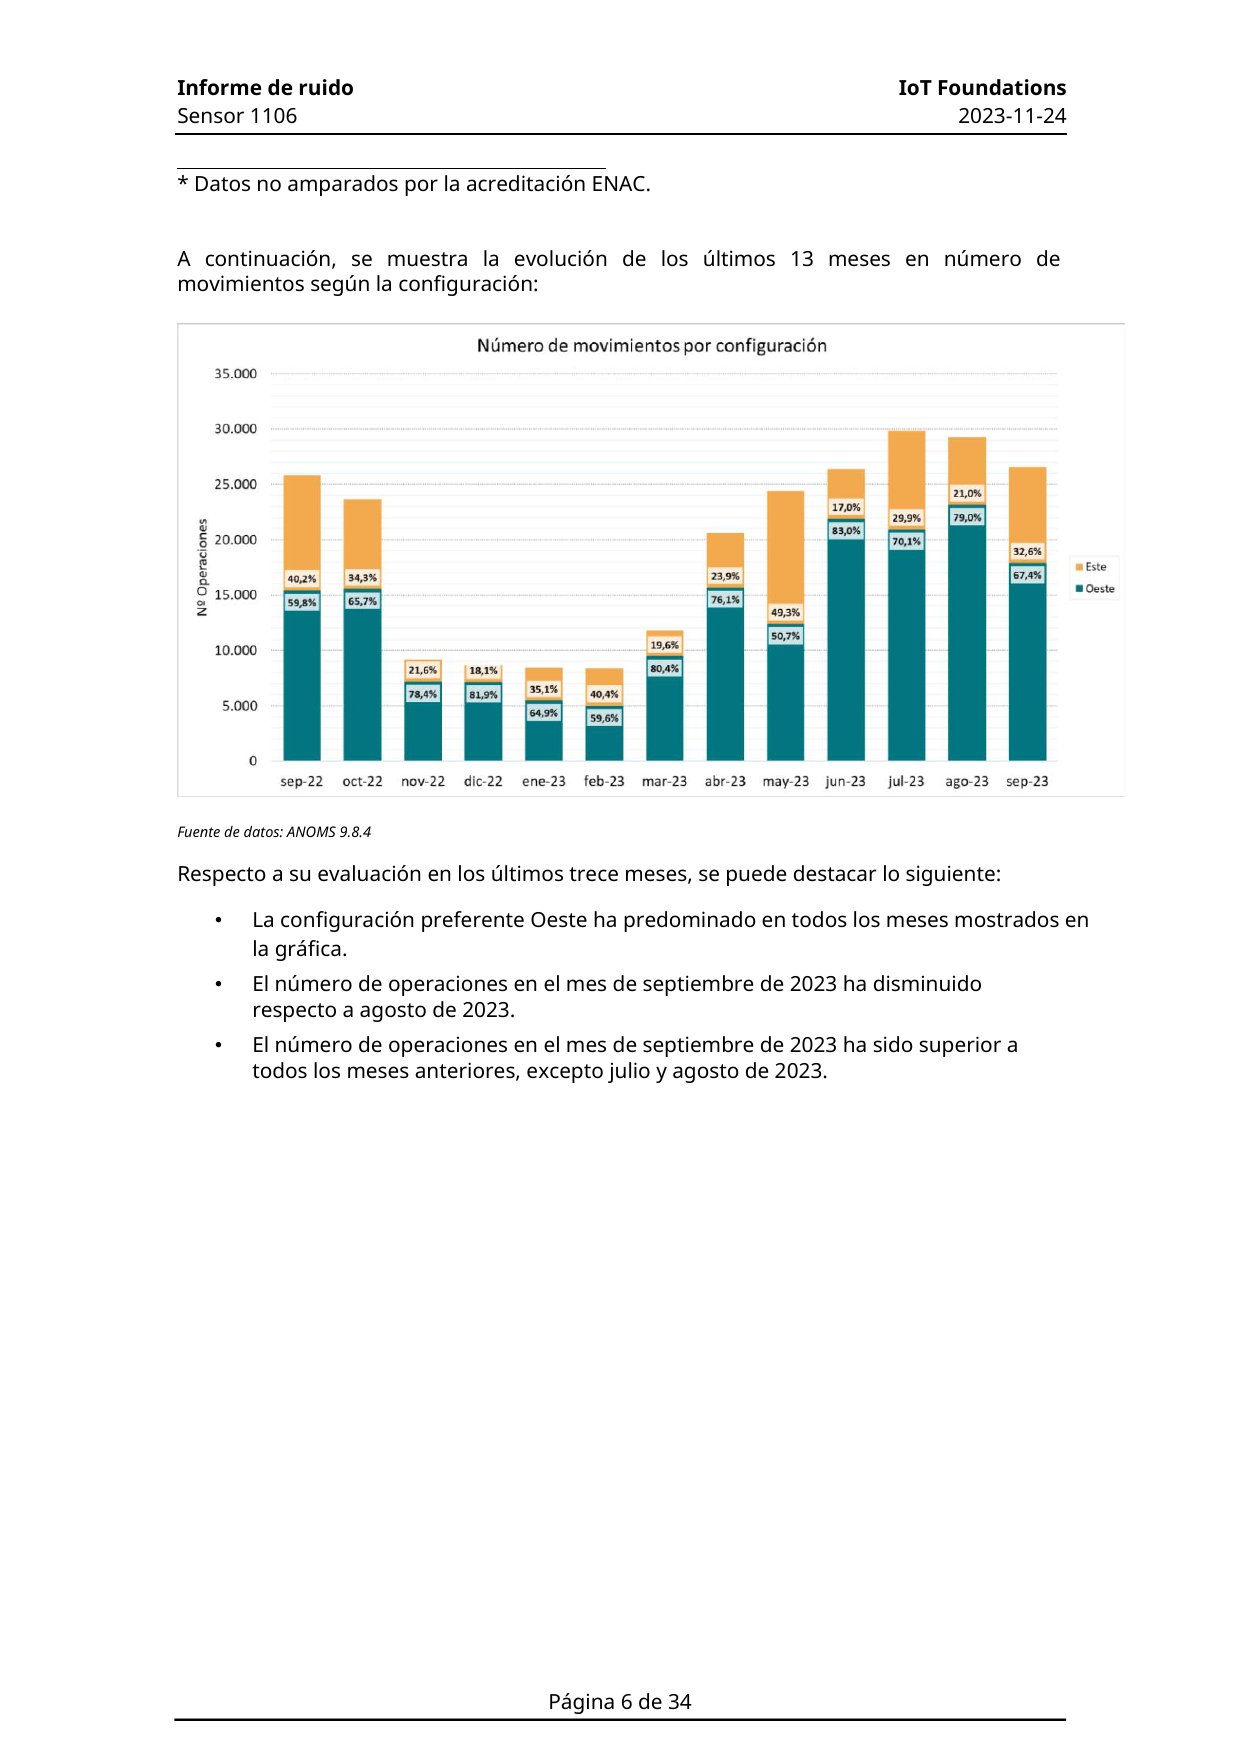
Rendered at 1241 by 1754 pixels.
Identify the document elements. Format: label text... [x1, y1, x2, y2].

picture [177, 323, 1126, 797]
list El número de operaciones en el mes de septiembre de 2023 ha disminuido respecto a agosto de 2023. [215, 970, 1062, 1023]
table_cell Sensor 1106 [175, 102, 575, 130]
text Fuente de datos: ANOMS 9.8.4 [177, 821, 1090, 841]
text * Datos no amparados por la acreditación ENAC. [177, 169, 1090, 197]
list El número de operaciones en el mes de septiembre de 2023 ha sido superior a todos los meses anteriores, excepto julio y agosto de 2023. [215, 1031, 1062, 1084]
table_header Informe de ruido [175, 73, 575, 102]
table_cell 2023-11-24 [575, 102, 1067, 130]
text Respecto a su evaluación en los últimos trece meses, se puede destacar lo siguiente: [177, 859, 1090, 888]
text A continuación, se muestra la evolución de los últimos 13 meses en número de movimientos según la configuración: [177, 246, 1062, 298]
list La configuración preferente Oeste ha predominado en todos los meses mostrados en la gráfica. [215, 905, 1090, 962]
table_header IoT Foundations [575, 73, 1067, 102]
text Página 6 de 34 [150, 1687, 1089, 1716]
